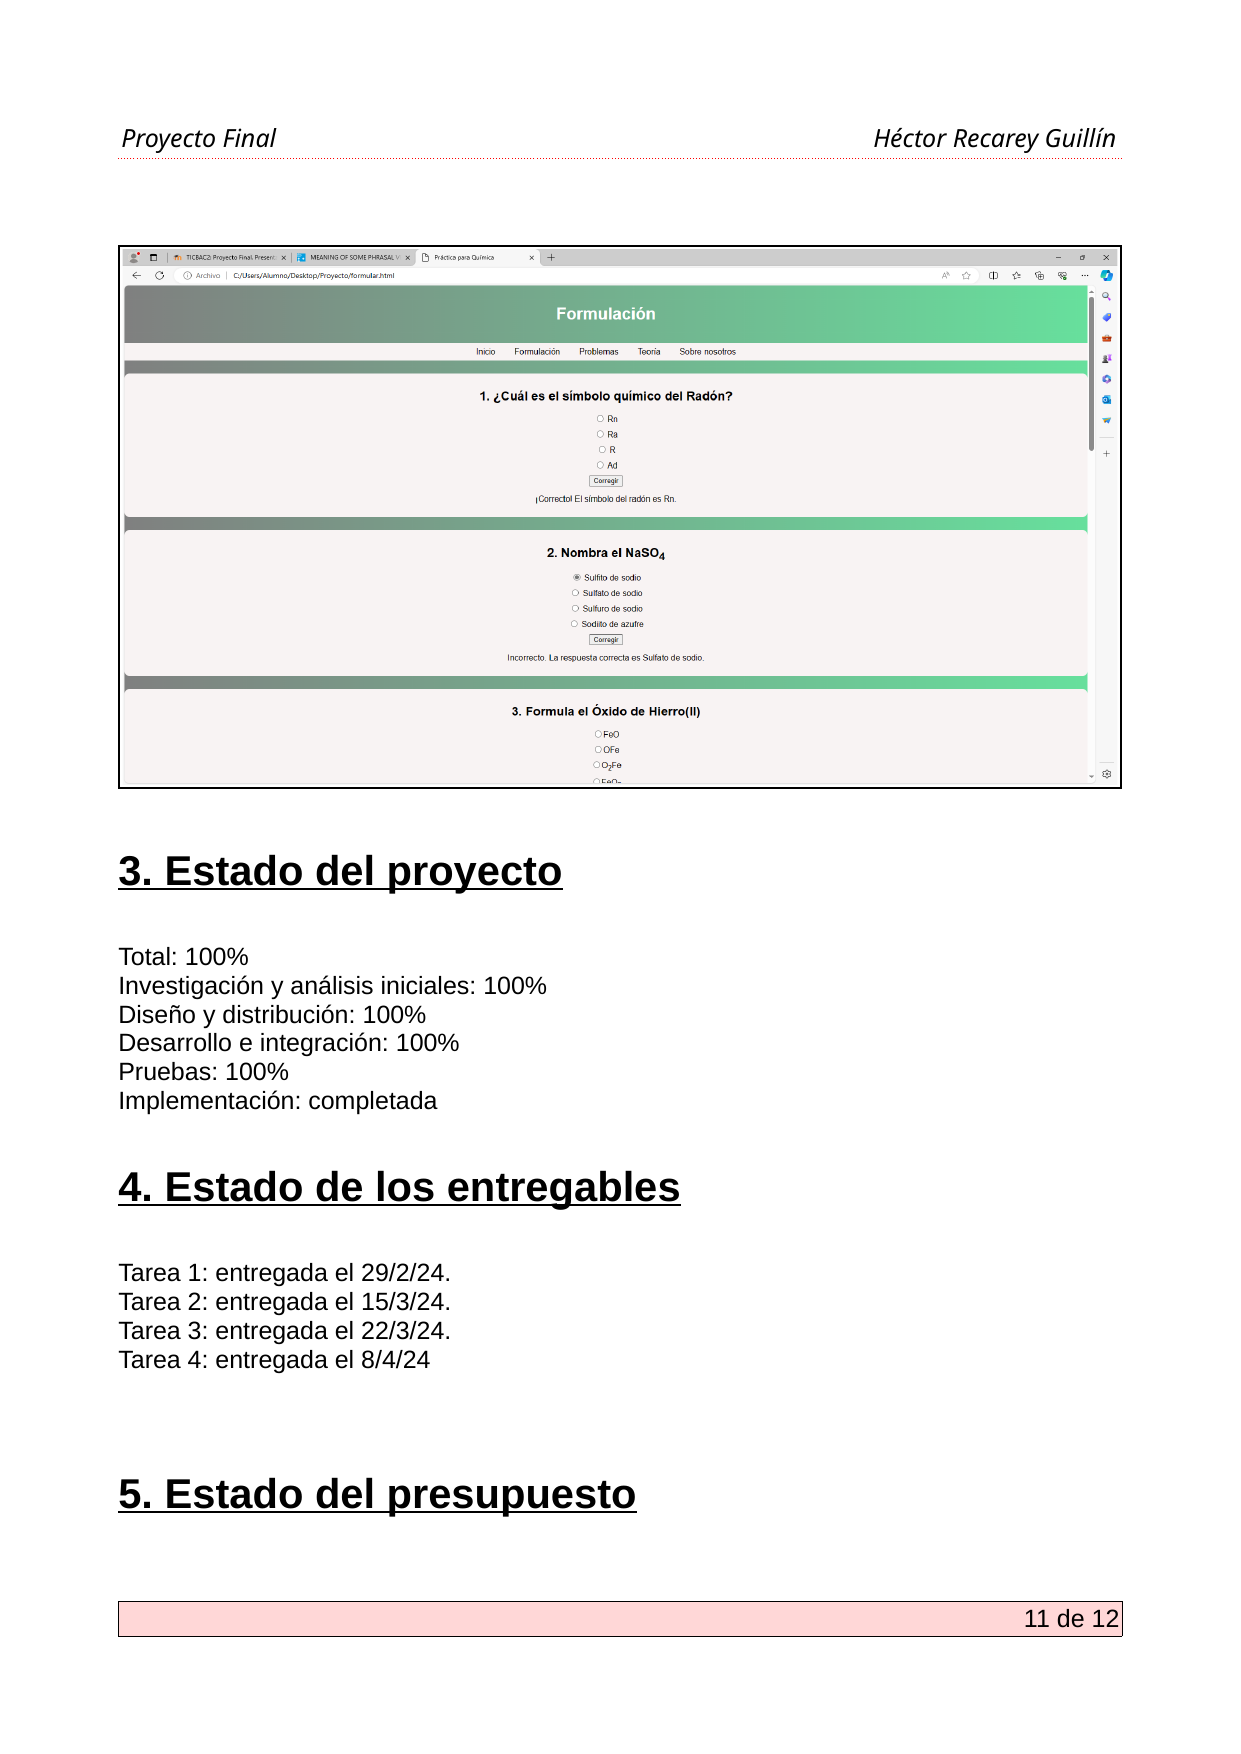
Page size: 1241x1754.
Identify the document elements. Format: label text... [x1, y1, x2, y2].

text Pruebas: 100% [118, 1057, 1122, 1086]
text Tarea 1: entregada el 29/2/24. [118, 1258, 1122, 1287]
text Investigación y análisis iniciales: 100% [118, 971, 1122, 1000]
text 4. Estado de los entregables [118, 1163, 1122, 1211]
text Tarea 3: entregada el 22/3/24. [118, 1316, 1122, 1345]
text Implementación: completada [118, 1086, 1122, 1115]
text 3. Estado del proyecto [118, 846, 1122, 894]
text Diseño y distribución: 100% [118, 1000, 1122, 1028]
text Desarrollo e integración: 100% [118, 1028, 1122, 1057]
text Total: 100% [118, 942, 1122, 971]
text 5. Estado del presupuesto [118, 1469, 1122, 1517]
text Tarea 4: entregada el 8/4/24 [118, 1345, 1122, 1373]
picture [122, 249, 1118, 785]
text Tarea 2: entregada el 15/3/24. [118, 1287, 1122, 1316]
